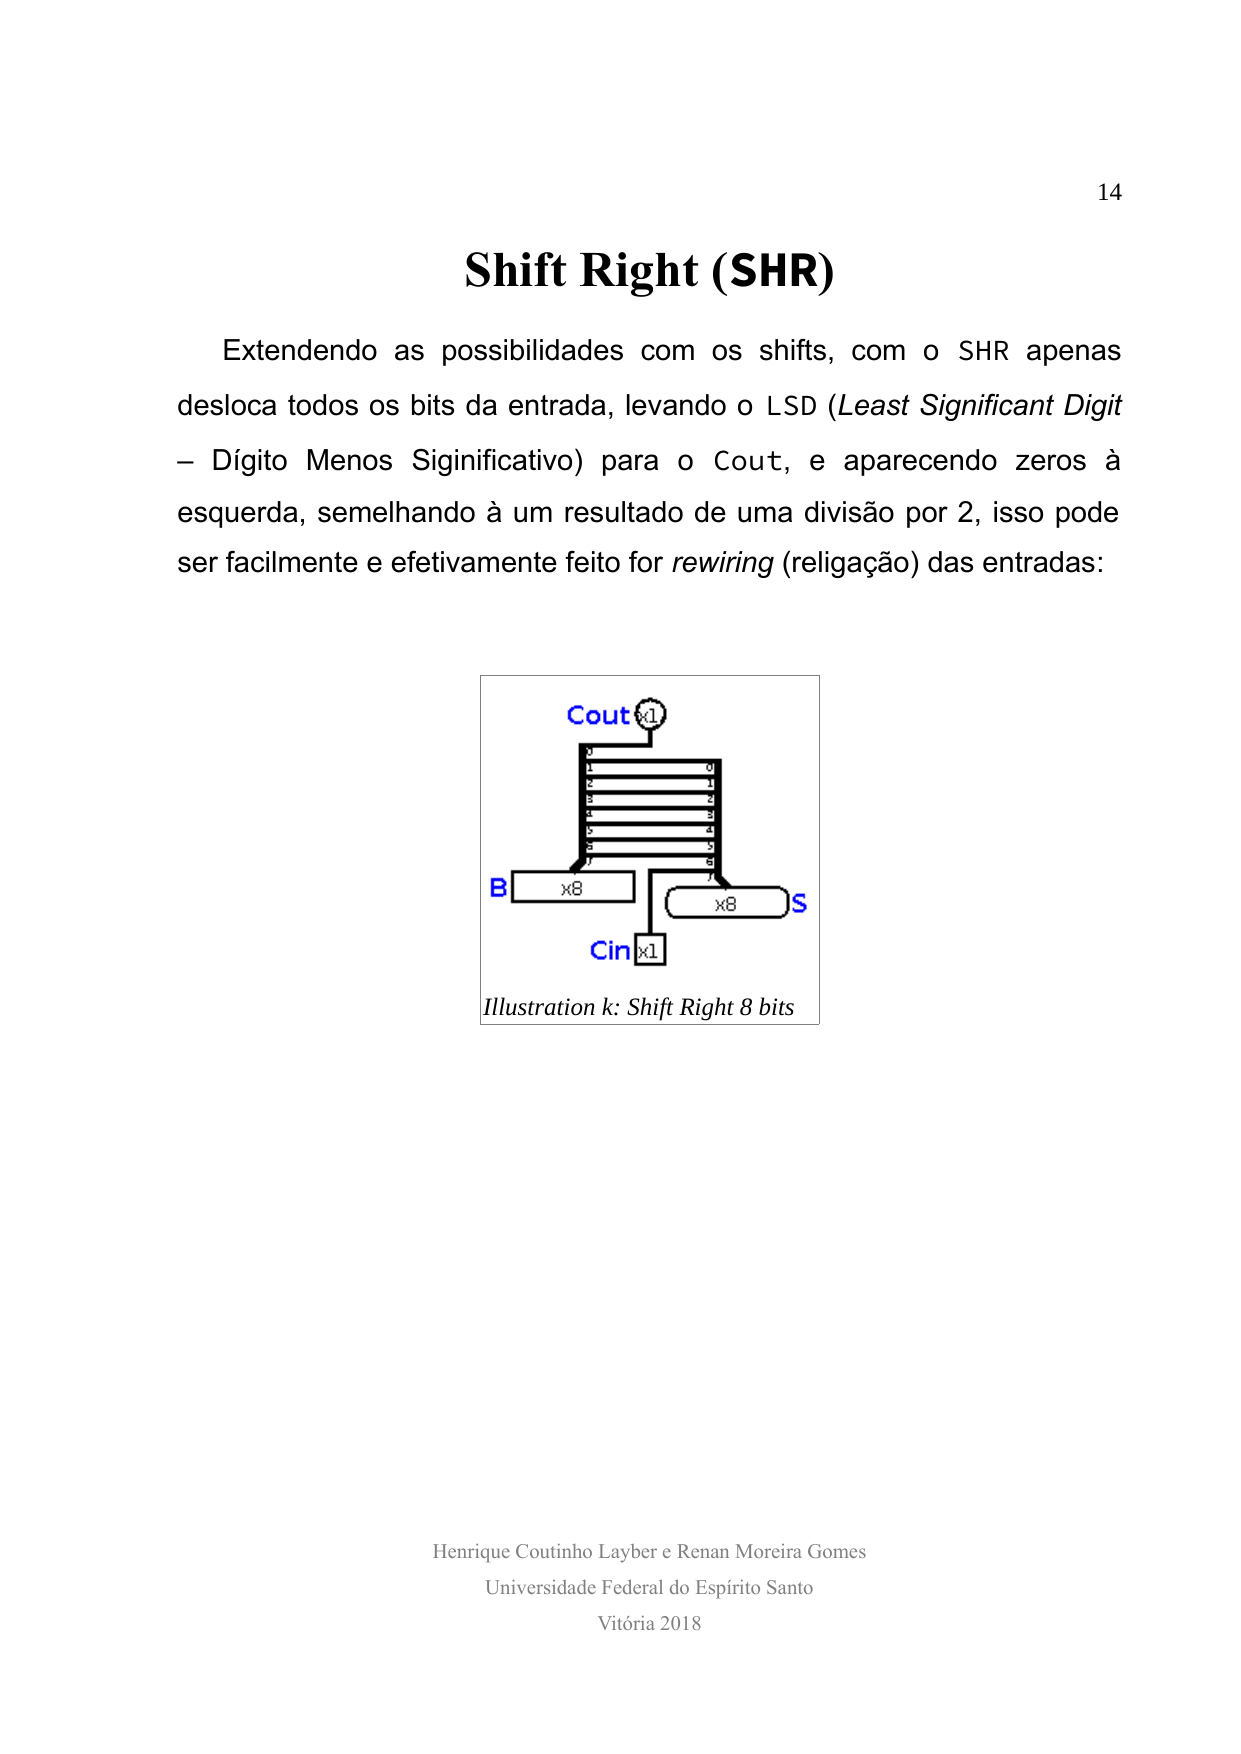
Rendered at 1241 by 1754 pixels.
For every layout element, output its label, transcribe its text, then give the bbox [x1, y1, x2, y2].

text Shift Right (SHR) [177, 237, 1122, 300]
text Extendendo as possibilidades com os shifts, com o SHR apenas desloca todos os bits da entrada, levando o LSD (Least Significant Digit – Dígito Menos Siginificativo) para o Cout, e aparecendo zeros à esquerda, semelhando à um resultado de uma divisão por 2, isso pode ser facilmente e efetivamente feito for rewiring (religação) das entradas: [177, 331, 1122, 578]
text Illustration k: Shift Right 8 bits [483, 974, 816, 1021]
text [481, 676, 819, 1024]
picture [482, 690, 816, 974]
